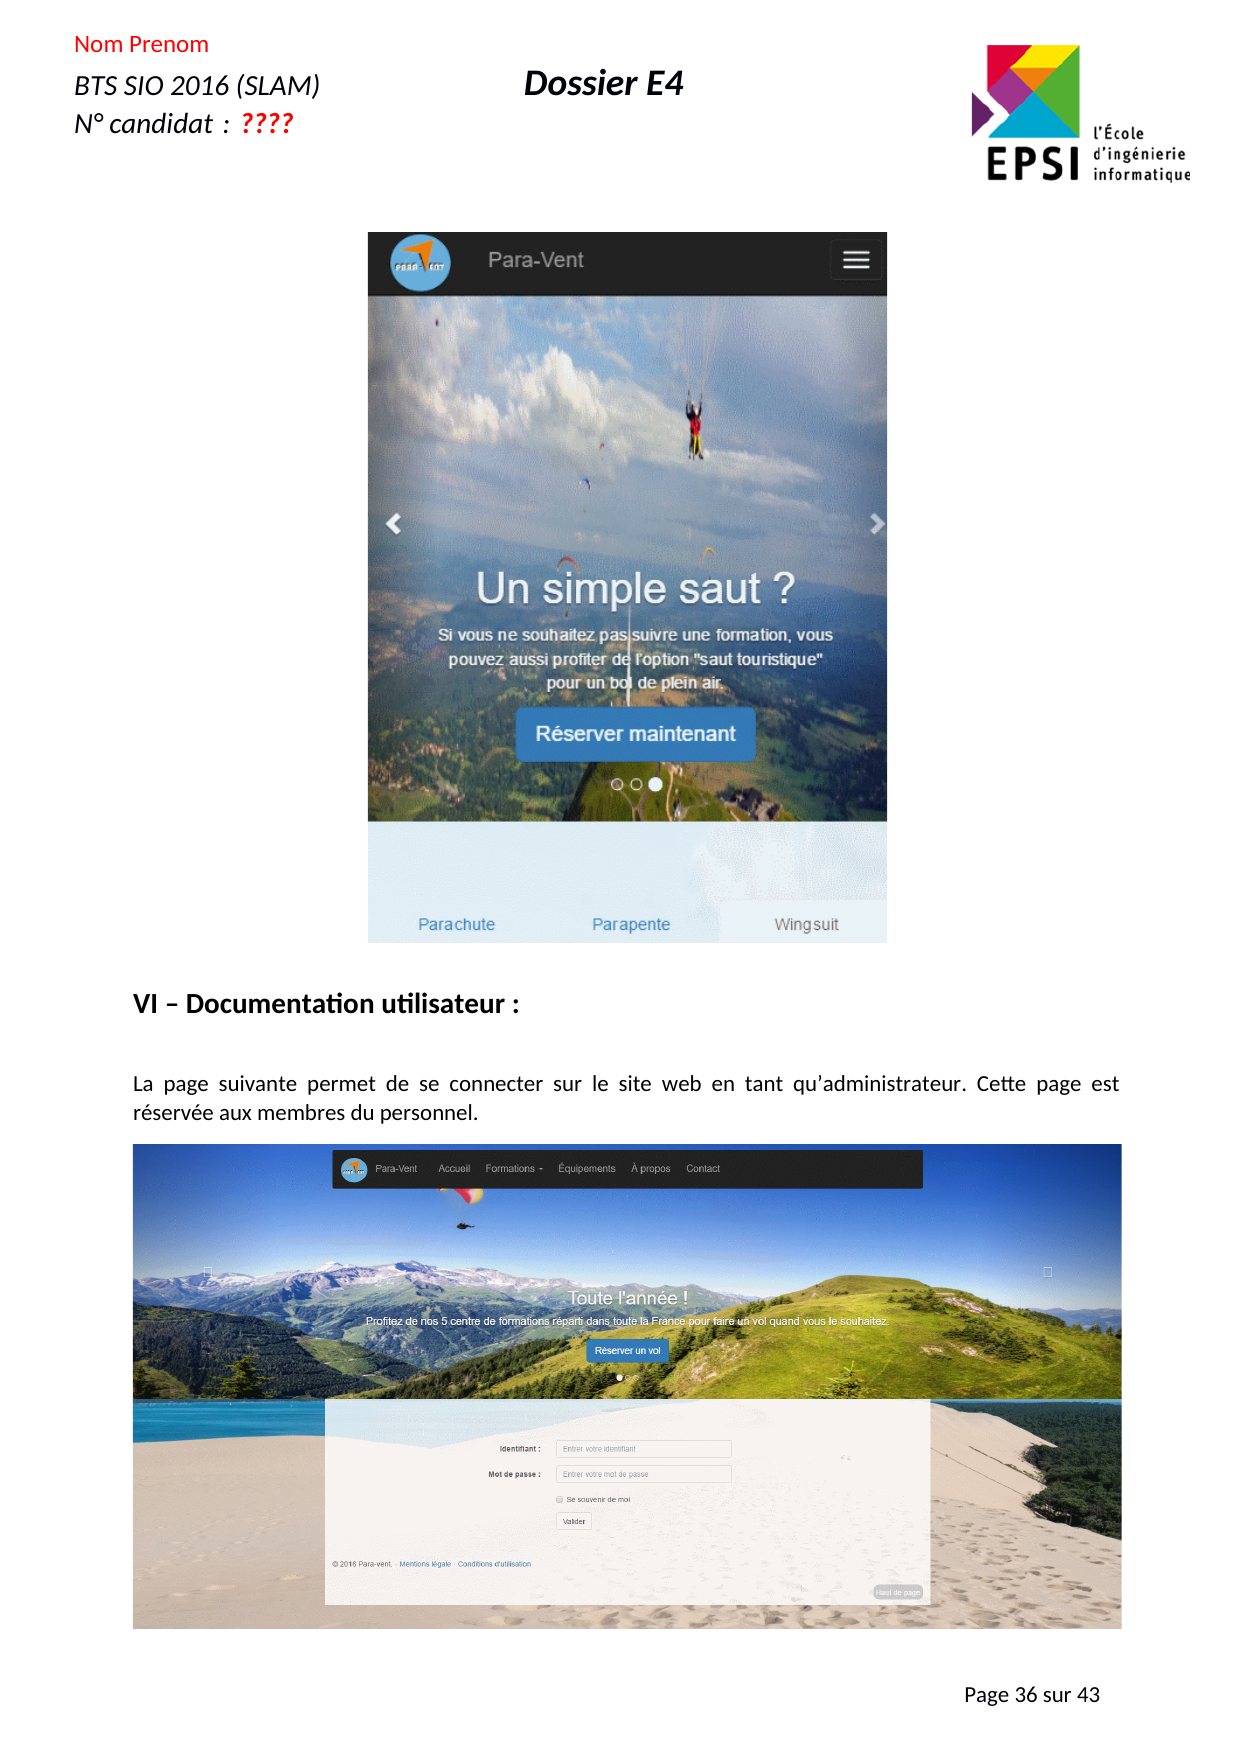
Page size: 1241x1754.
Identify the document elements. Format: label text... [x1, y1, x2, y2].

text La page suivante permet de se connecter sur le site web en tant qu’administrateur. Cette page est réservée aux membres du personnel. [133, 1069, 1122, 1126]
subtitle VI – Documentation utilisateur : [133, 985, 1122, 1021]
